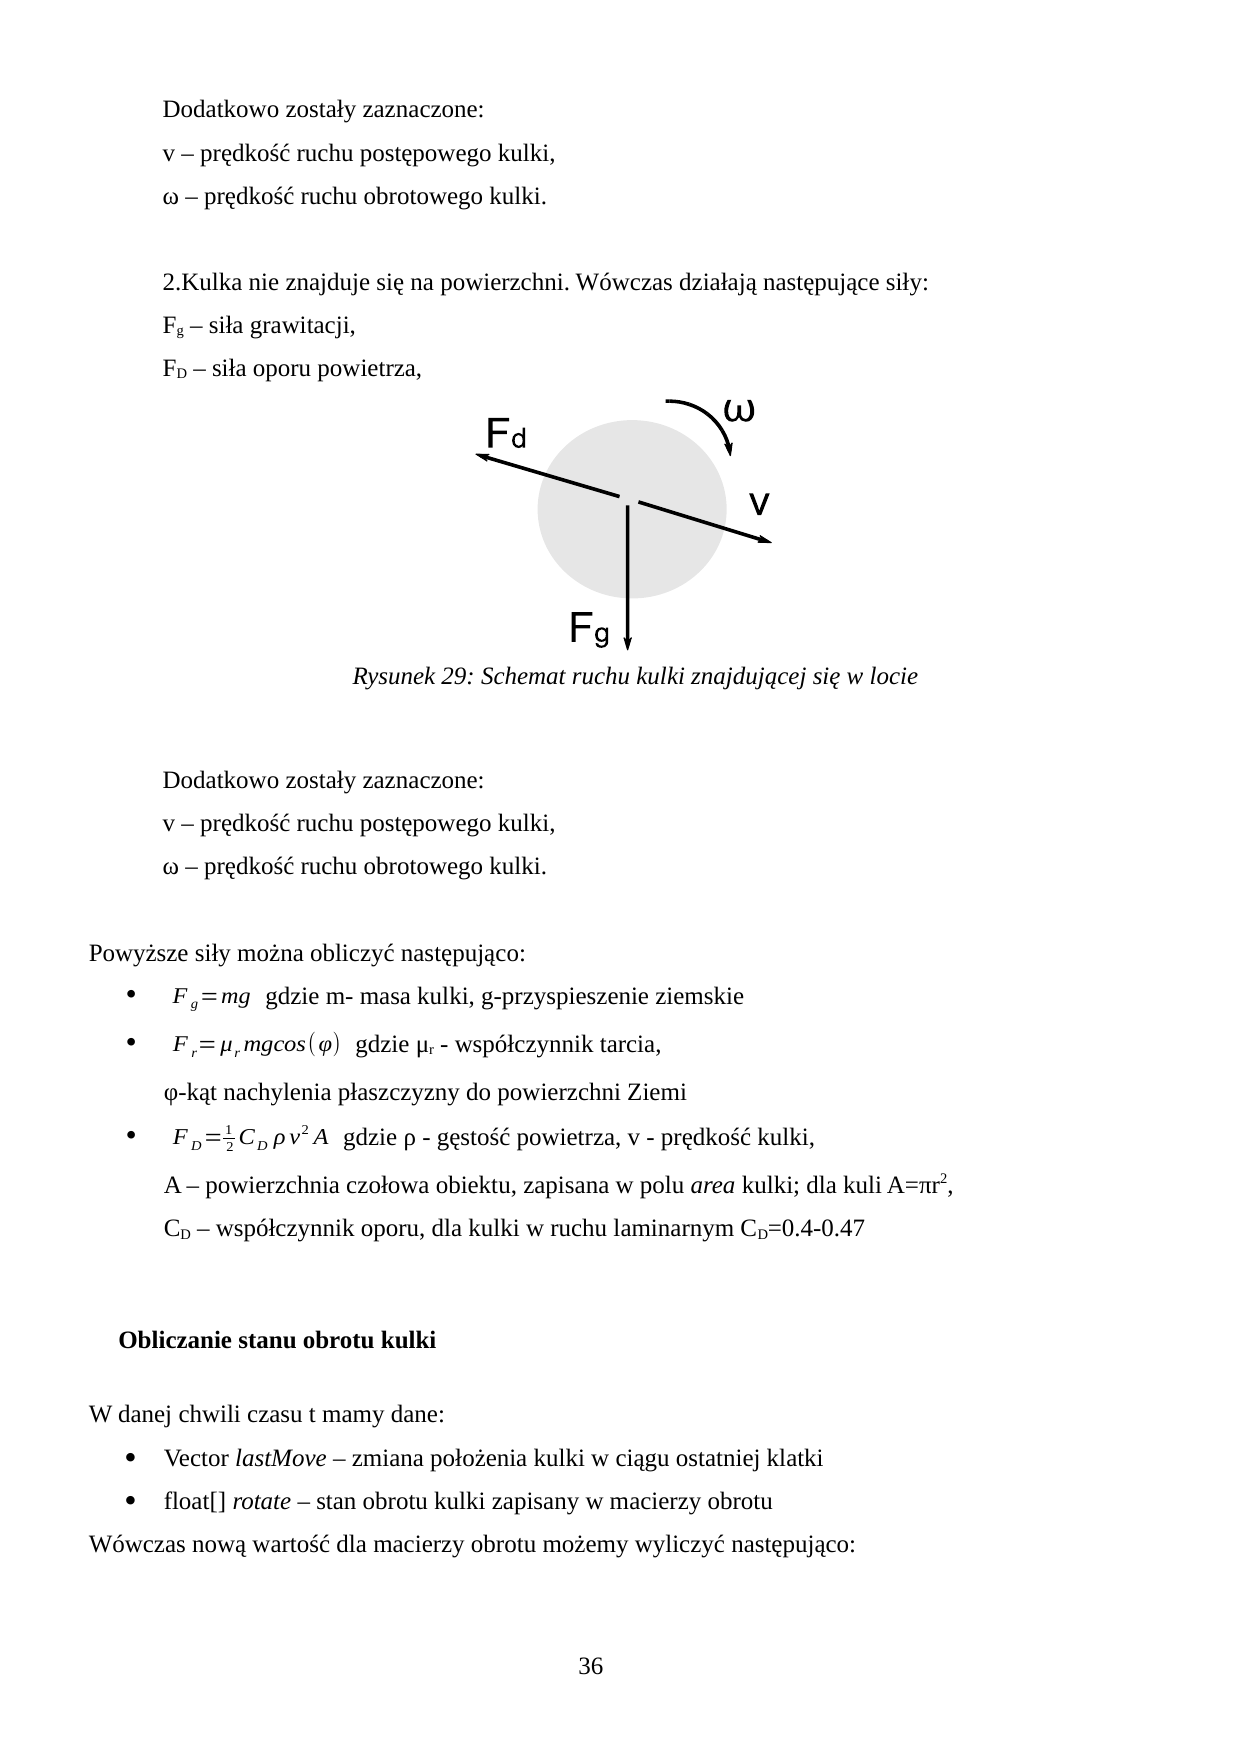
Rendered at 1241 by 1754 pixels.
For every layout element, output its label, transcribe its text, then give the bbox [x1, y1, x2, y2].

list gdzie μr - współczynnik tarcia, φ-kąt nachylenia płaszczyzny do powierzchni Ziemi [126, 1029, 1093, 1106]
text 2.Kulka nie znajduje się na powierzchni. Wówczas działają następujące siły: [88, 267, 1093, 296]
text Wówczas nową wartość dla macierzy obrotu możemy wyliczyć następująco: [88, 1529, 1093, 1558]
list Vector lastMove – zmiana położenia kulki w ciągu ostatniej klatki [126, 1443, 1093, 1471]
text Dodatkowo zostały zaznaczone: v – prędkość ruchu postępowego kulki, ω – prędkość ruchu obrotowego kulki. [88, 765, 1093, 880]
text Fg – siła grawitacji, FD – siła oporu powietrza, [88, 310, 1093, 382]
text v – prędkość ruchu postępowego kulki, ω – prędkość ruchu obrotowego kulki. [88, 138, 1093, 209]
list gdzie m- masa kulki, g-przyspieszenie ziemskie [126, 981, 1093, 1014]
text Powyższe siły można obliczyć następująco: [88, 938, 1093, 966]
text W danej chwili czasu t mamy dane: [88, 1399, 1093, 1428]
text Dodatkowo zostały zaznaczone: [88, 94, 1093, 123]
text Rysunek 29: Schemat ruchu kulki znajdującej się w locie [314, 412, 958, 690]
list gdzie ρ - gęstość powietrza, v - prędkość kulki, A – powierzchnia czołowa obiektu, zapisana w polu area kulki; dla kuli A=πr2, CD – współczynnik oporu, dla kulki w ruchu laminarnym CD=0.4-0.47 [126, 1120, 1093, 1242]
subtitle Obliczanie stanu obrotu kulki [118, 1325, 1093, 1353]
list float[] rotate – stan obrotu kulki zapisany w macierzy obrotu [126, 1486, 1093, 1514]
